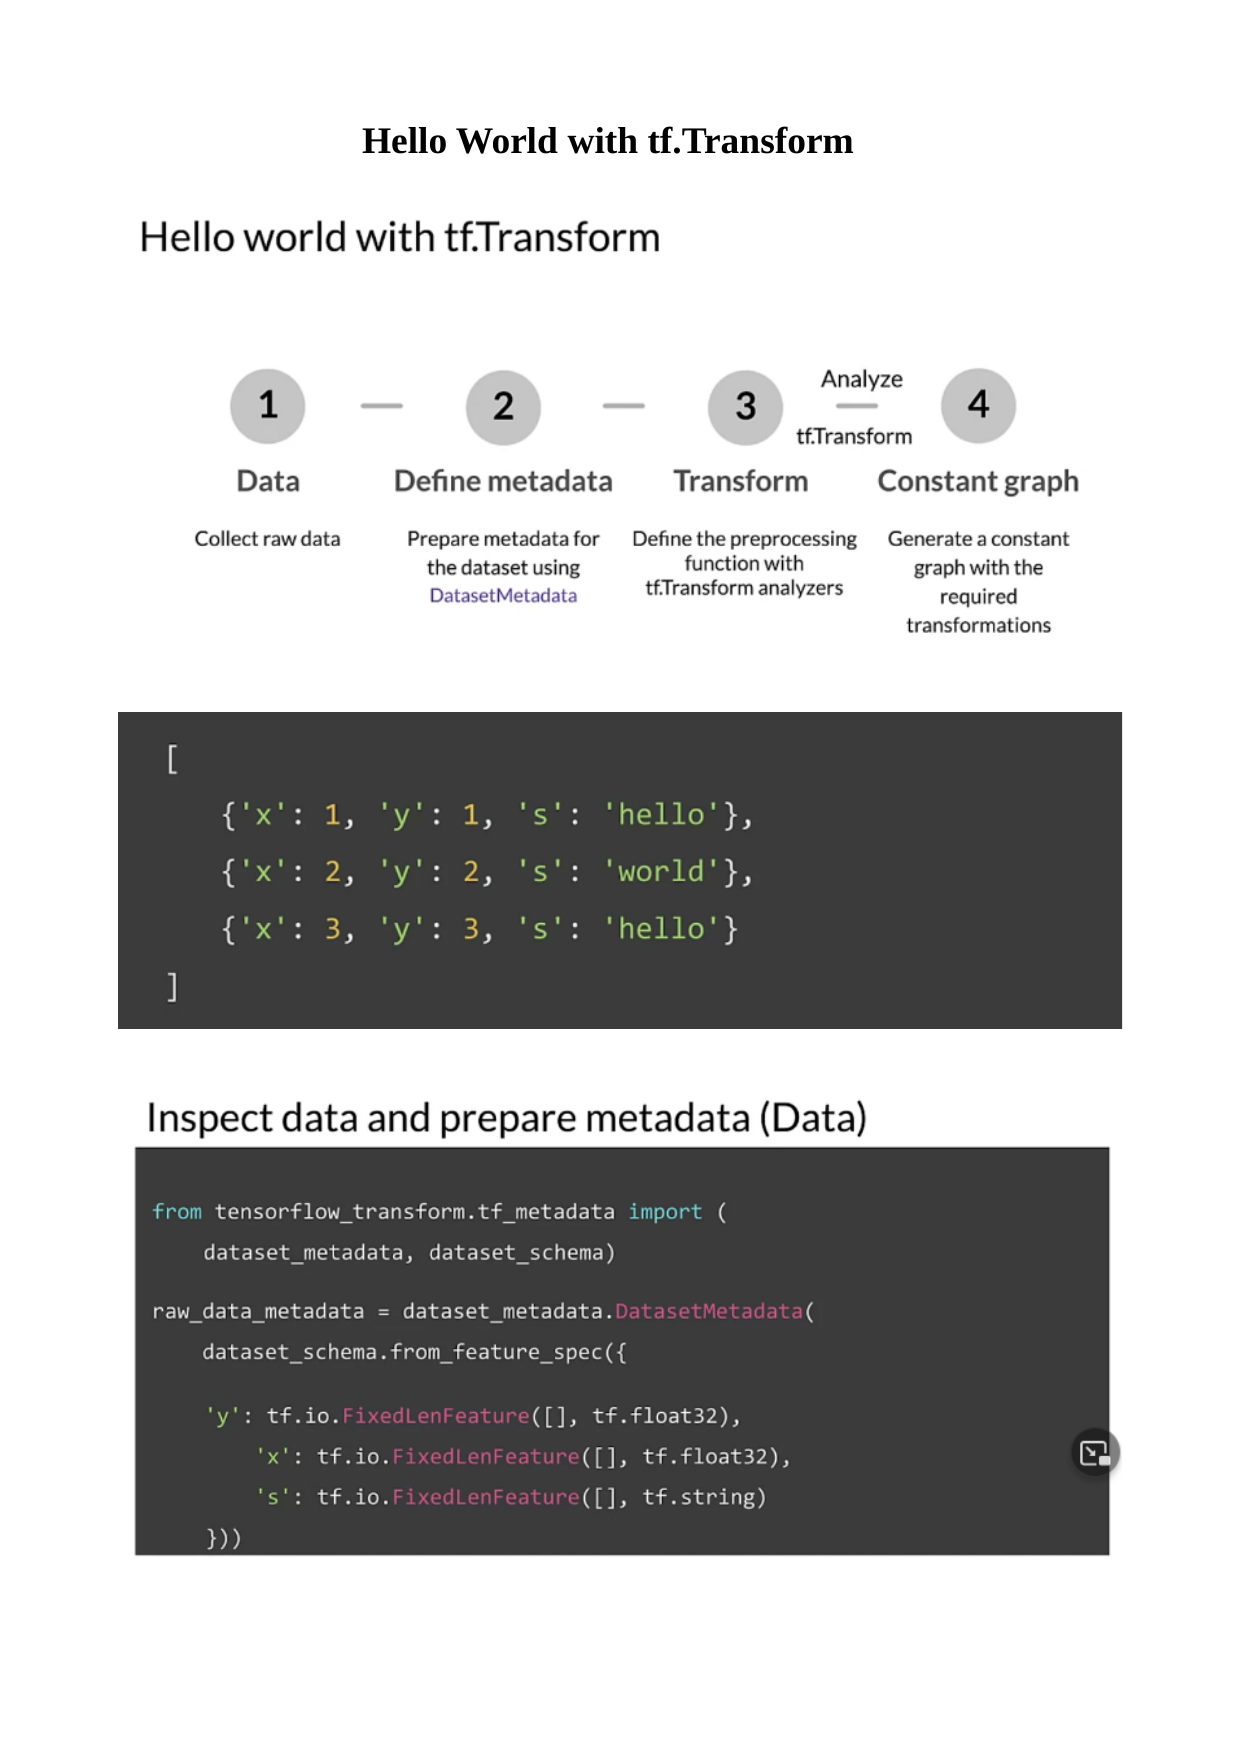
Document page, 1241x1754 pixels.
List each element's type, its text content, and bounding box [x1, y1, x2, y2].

picture [118, 1085, 1123, 1568]
picture [118, 712, 1123, 1029]
picture [118, 202, 1123, 655]
subtitle Hello World with tf.Transform [118, 118, 1122, 161]
